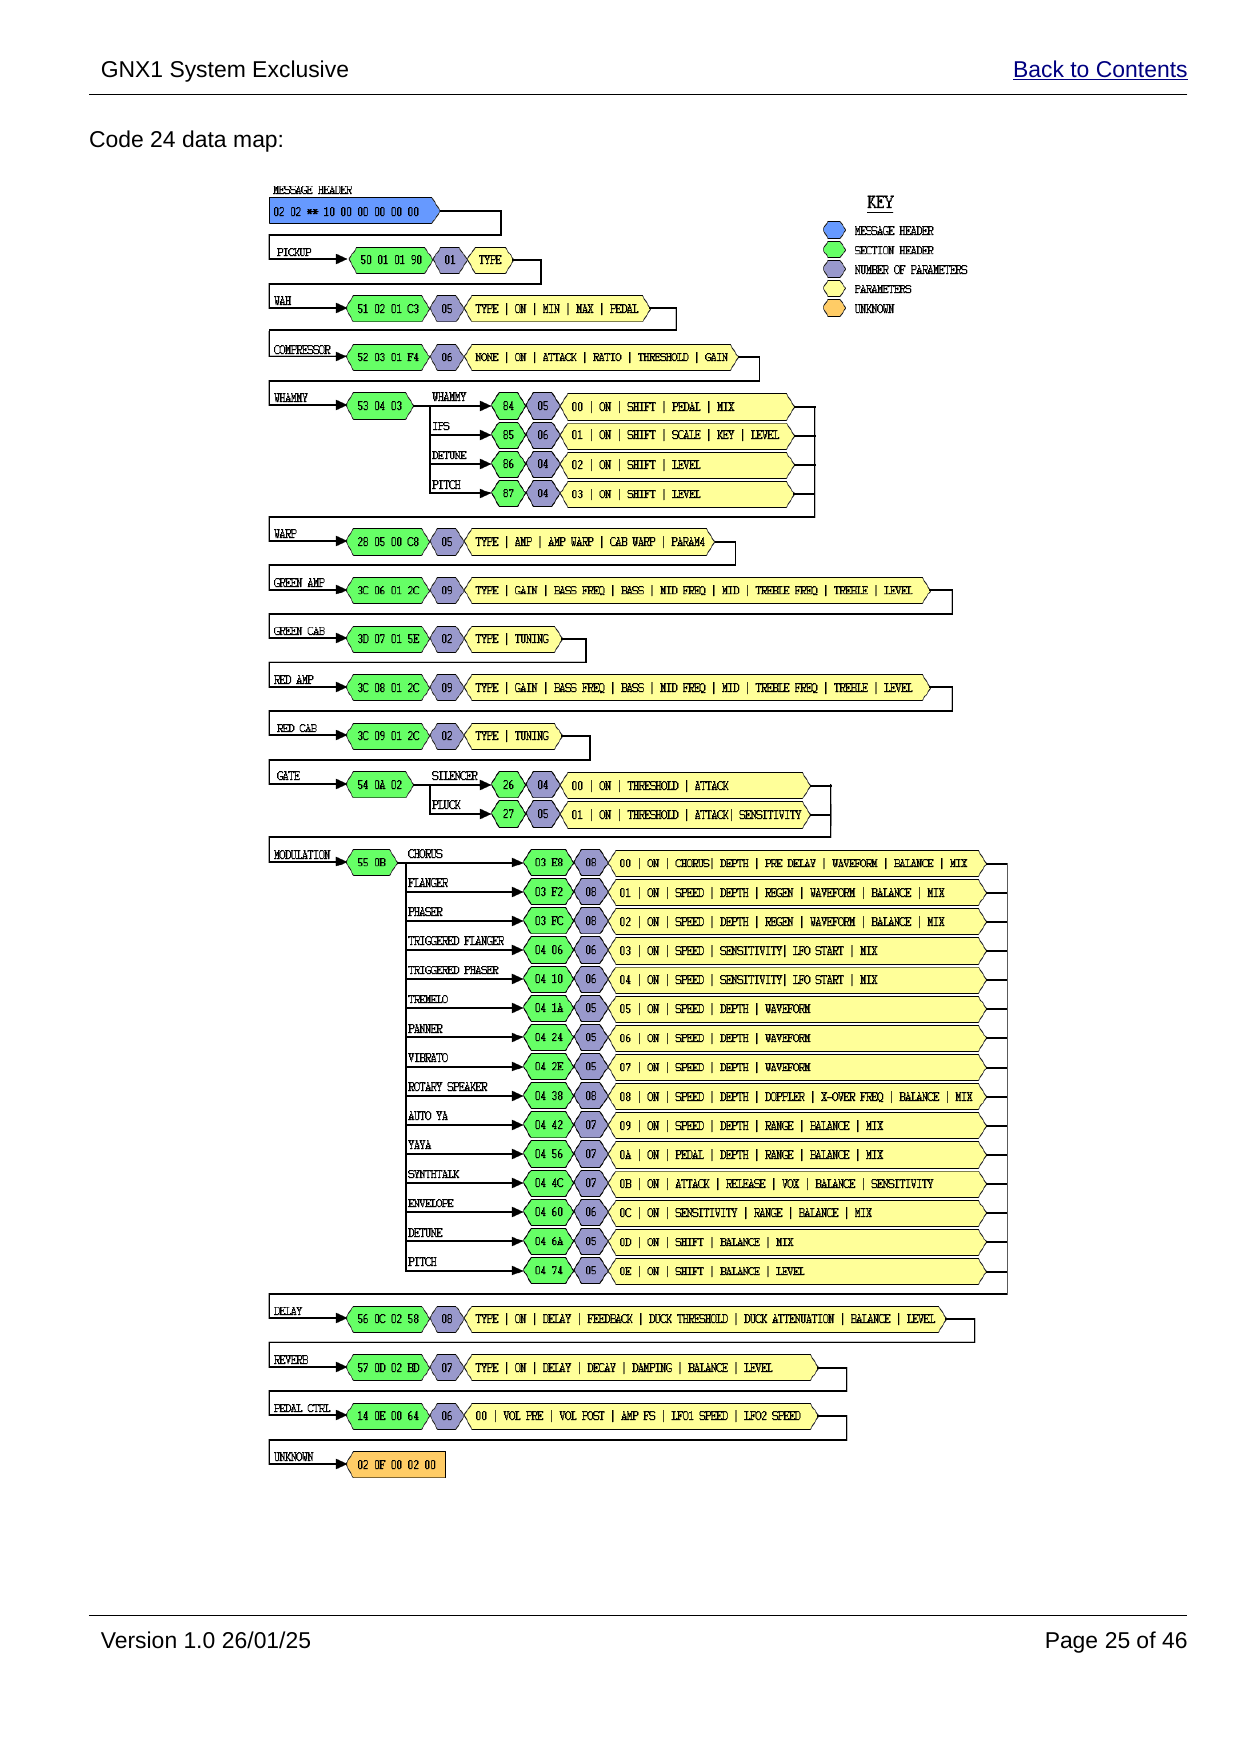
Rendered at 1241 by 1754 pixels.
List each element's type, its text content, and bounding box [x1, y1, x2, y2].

text Code 24 data map: [89, 126, 1187, 153]
picture [268, 186, 1008, 1478]
